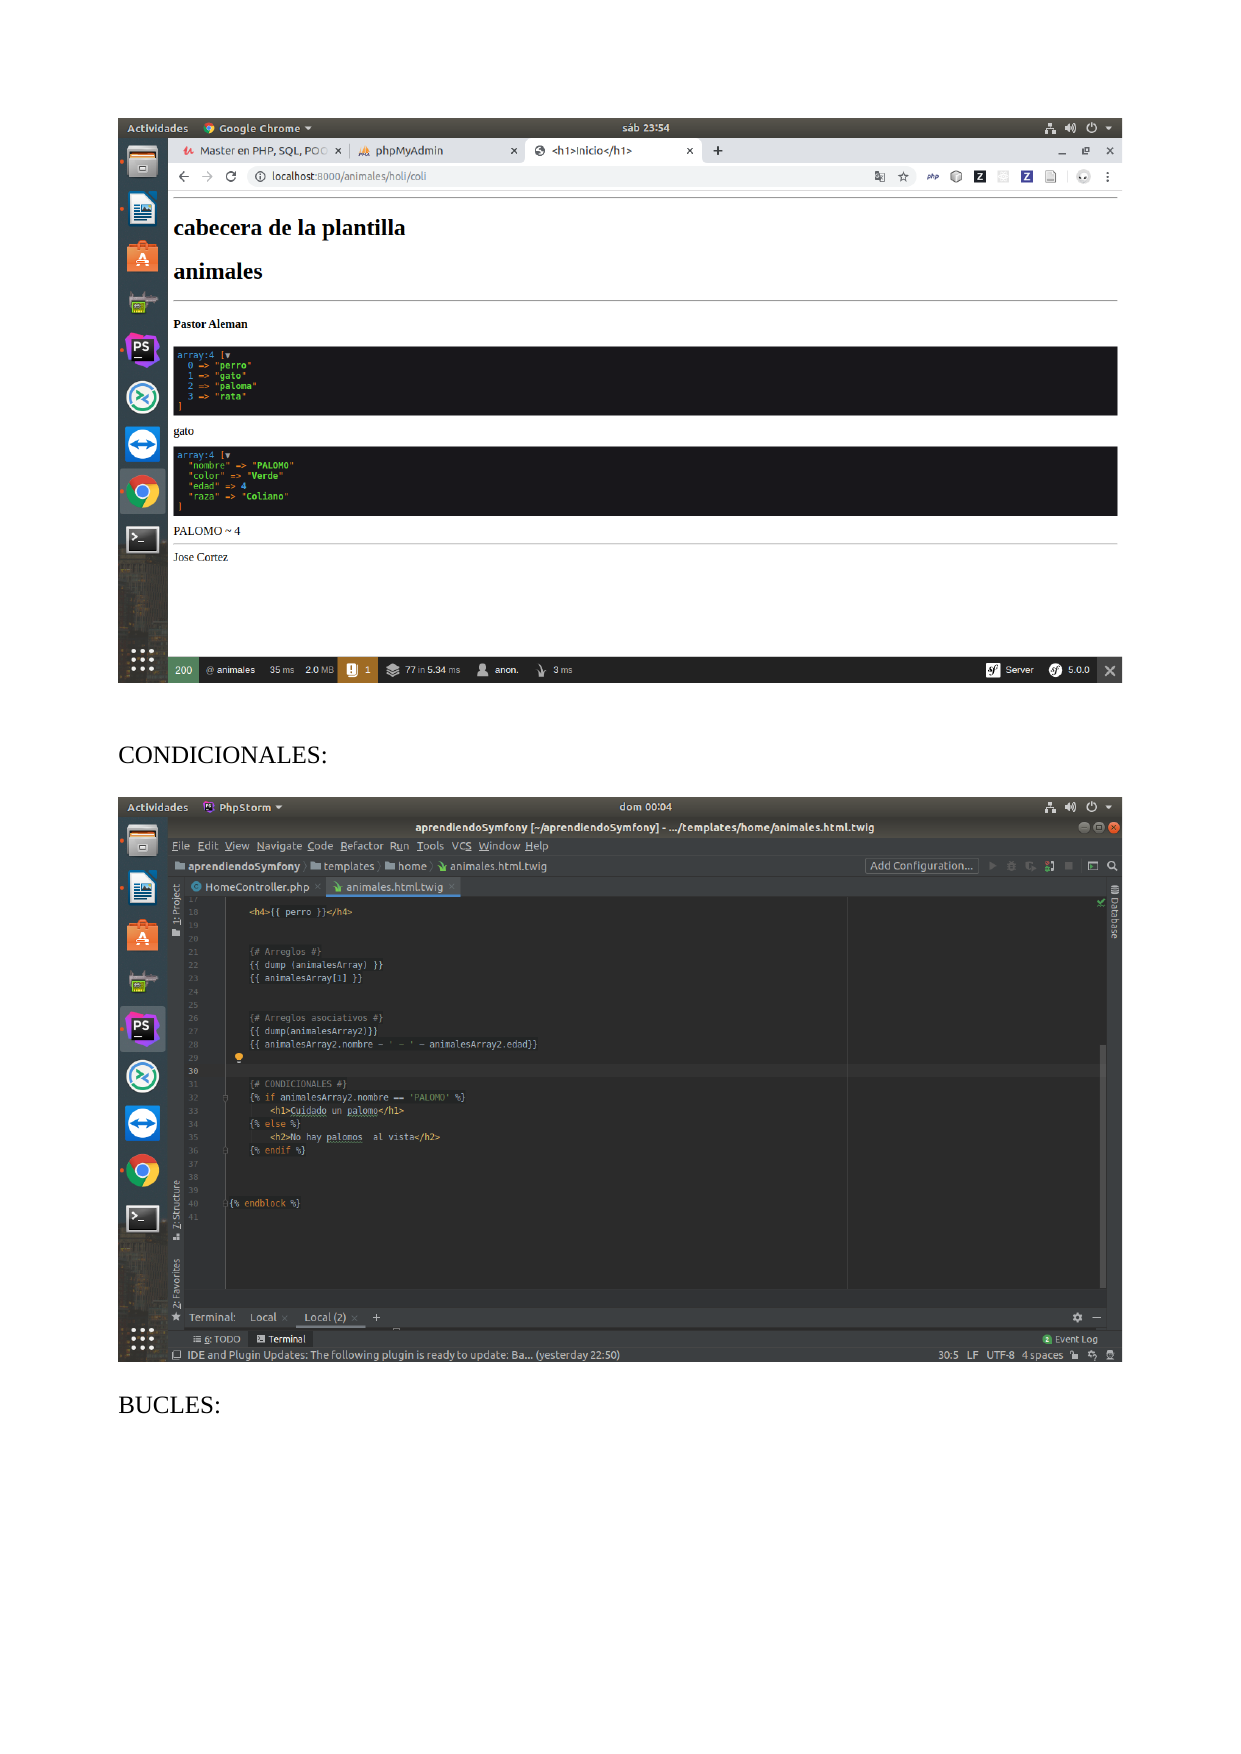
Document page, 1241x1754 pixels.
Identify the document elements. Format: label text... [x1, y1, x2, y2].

text CONDICIONALES: [118, 740, 1122, 769]
text BUCLES: [118, 1391, 1122, 1419]
